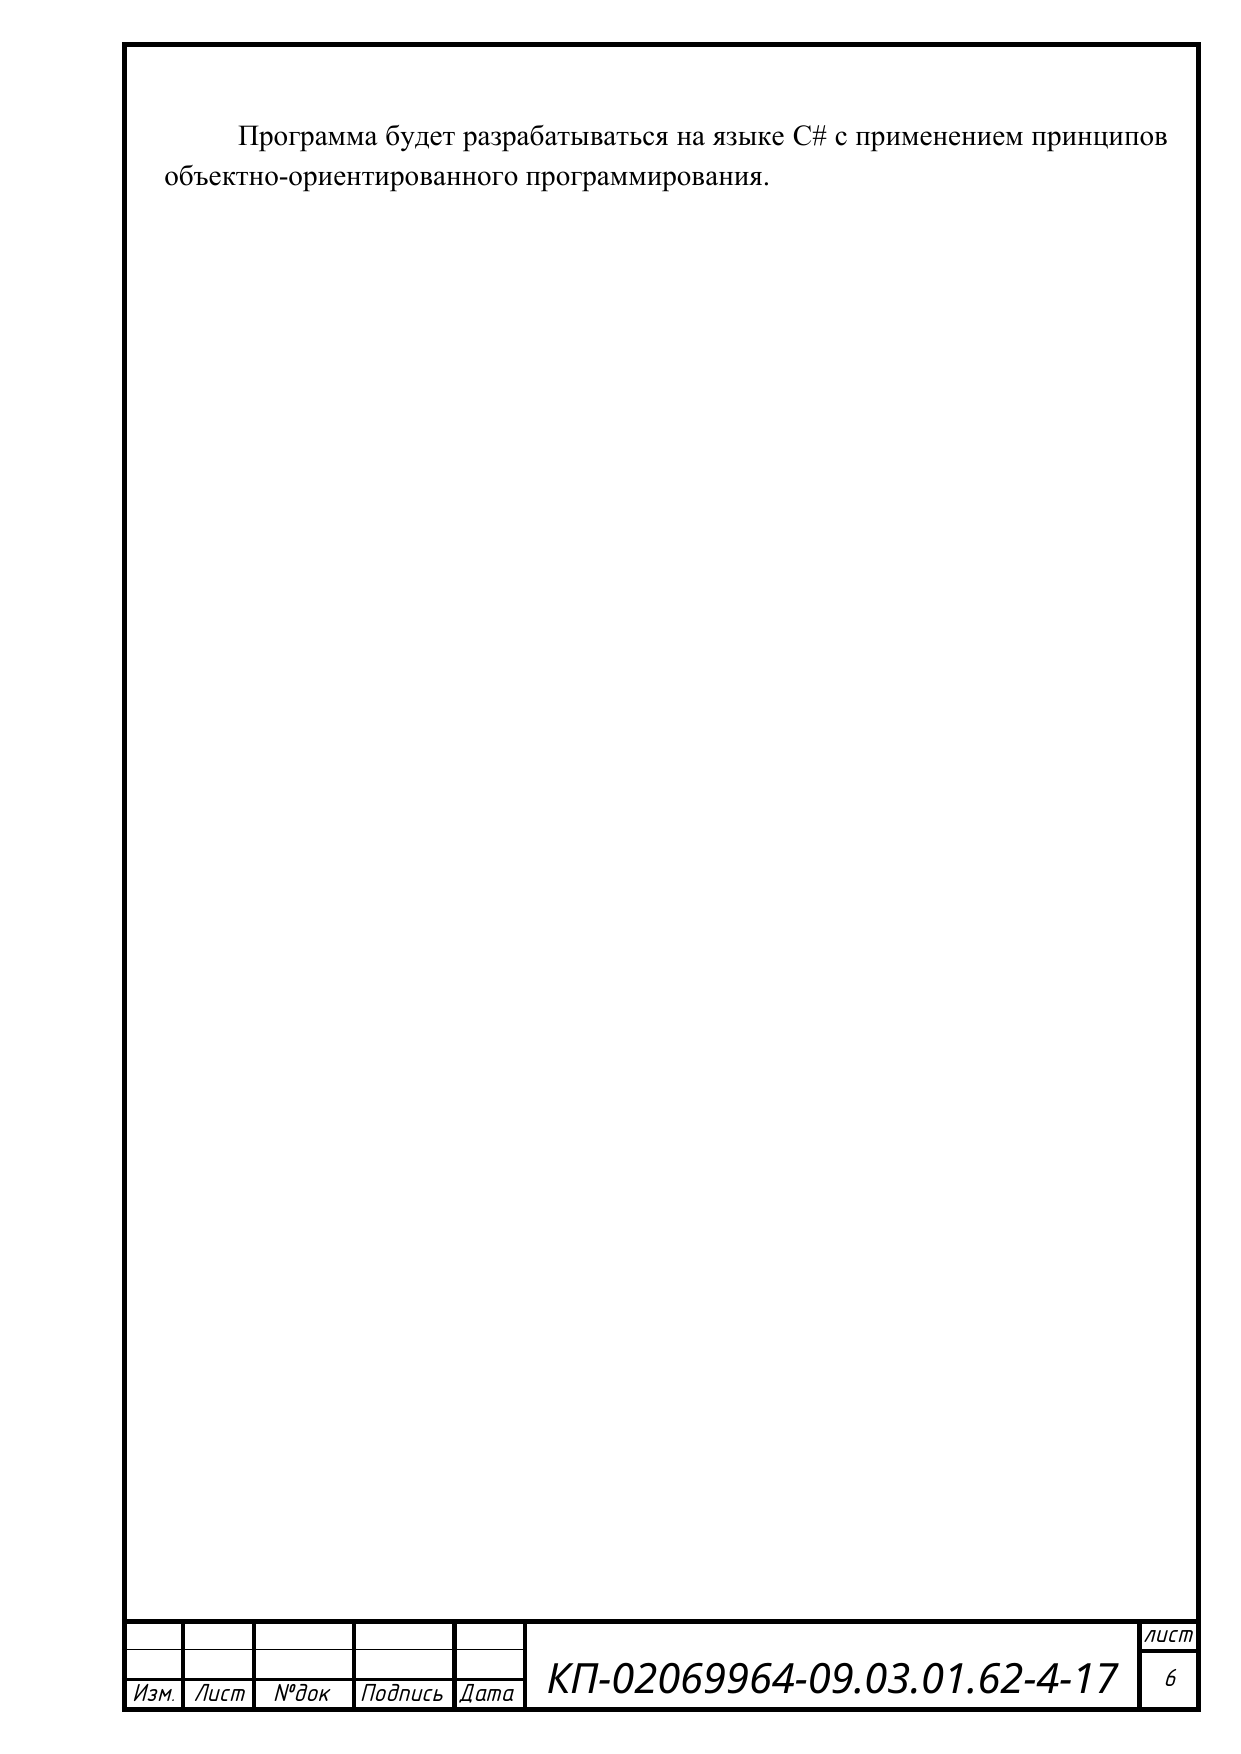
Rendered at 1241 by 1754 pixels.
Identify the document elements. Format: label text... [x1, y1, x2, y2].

text Программа будет разрабатываться на языке C# с применением принципов объектно-ориентированного программирования. [164, 118, 1168, 192]
